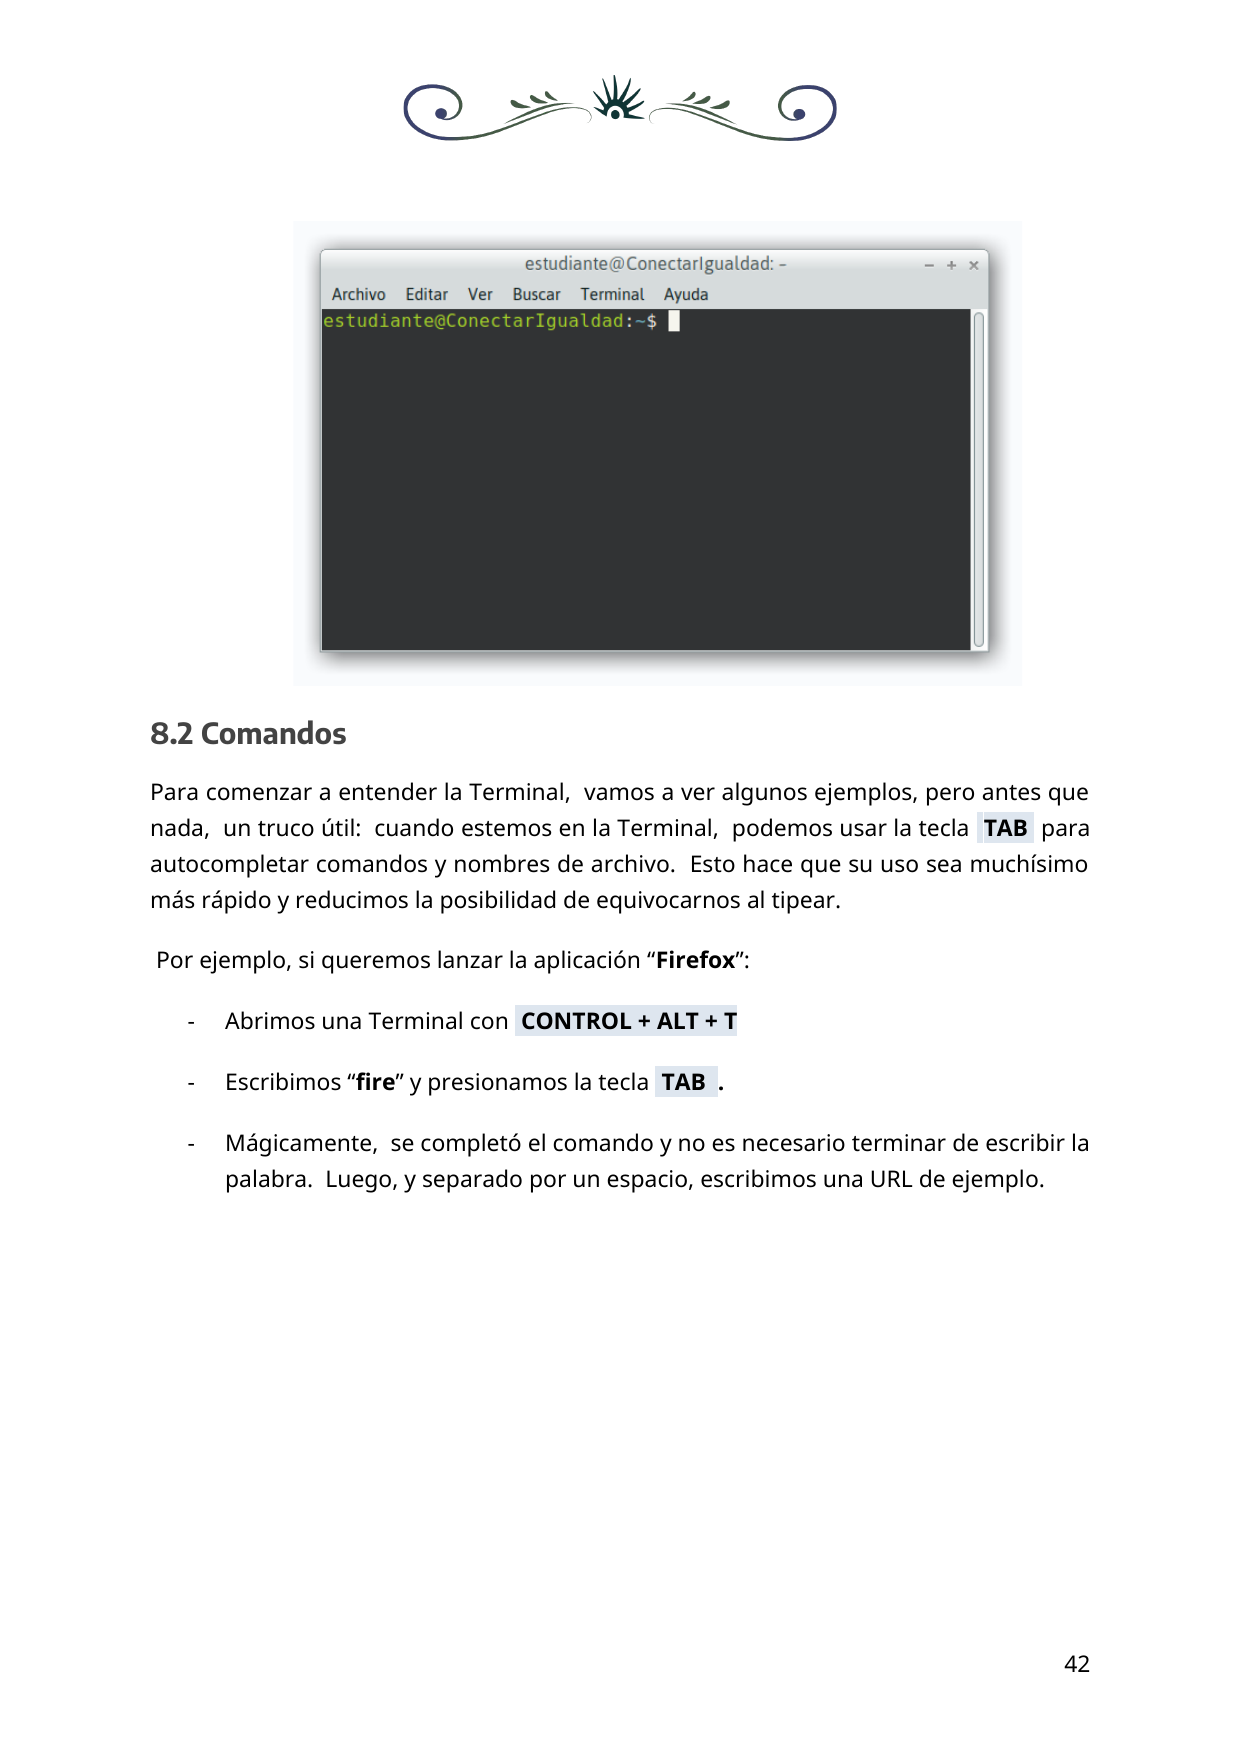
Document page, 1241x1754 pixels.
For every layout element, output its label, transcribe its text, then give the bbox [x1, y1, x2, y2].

picture [293, 221, 1023, 686]
text Por ejemplo, si queremos lanzar la aplicación “Firefox”: [150, 944, 1090, 976]
list Mágicamente, se completó el comando y no es necesario terminar de escribir la palabra. Luego, y separado por un espacio, escribimos una URL de ejemplo. [187, 1127, 1090, 1194]
subtitle 8.2 Comandos [150, 714, 1090, 751]
list Abrimos una Terminal con CONTROL + ALT + T [187, 1005, 1090, 1036]
picture [403, 75, 837, 141]
list Escribimos “fire” y presionamos la tecla TAB . [187, 1066, 1090, 1097]
text Para comenzar a entender la Terminal, vamos a ver algunos ejemplos, pero antes que nada, un truco útil: cuando estemos en la Terminal, podemos usar la tecla TAB para autocompletar comandos y nombres de archivo. Esto hace que su uso sea muchísimo más rápido y reducimos la posibilidad de equivocarnos al tipear. [150, 776, 1090, 915]
